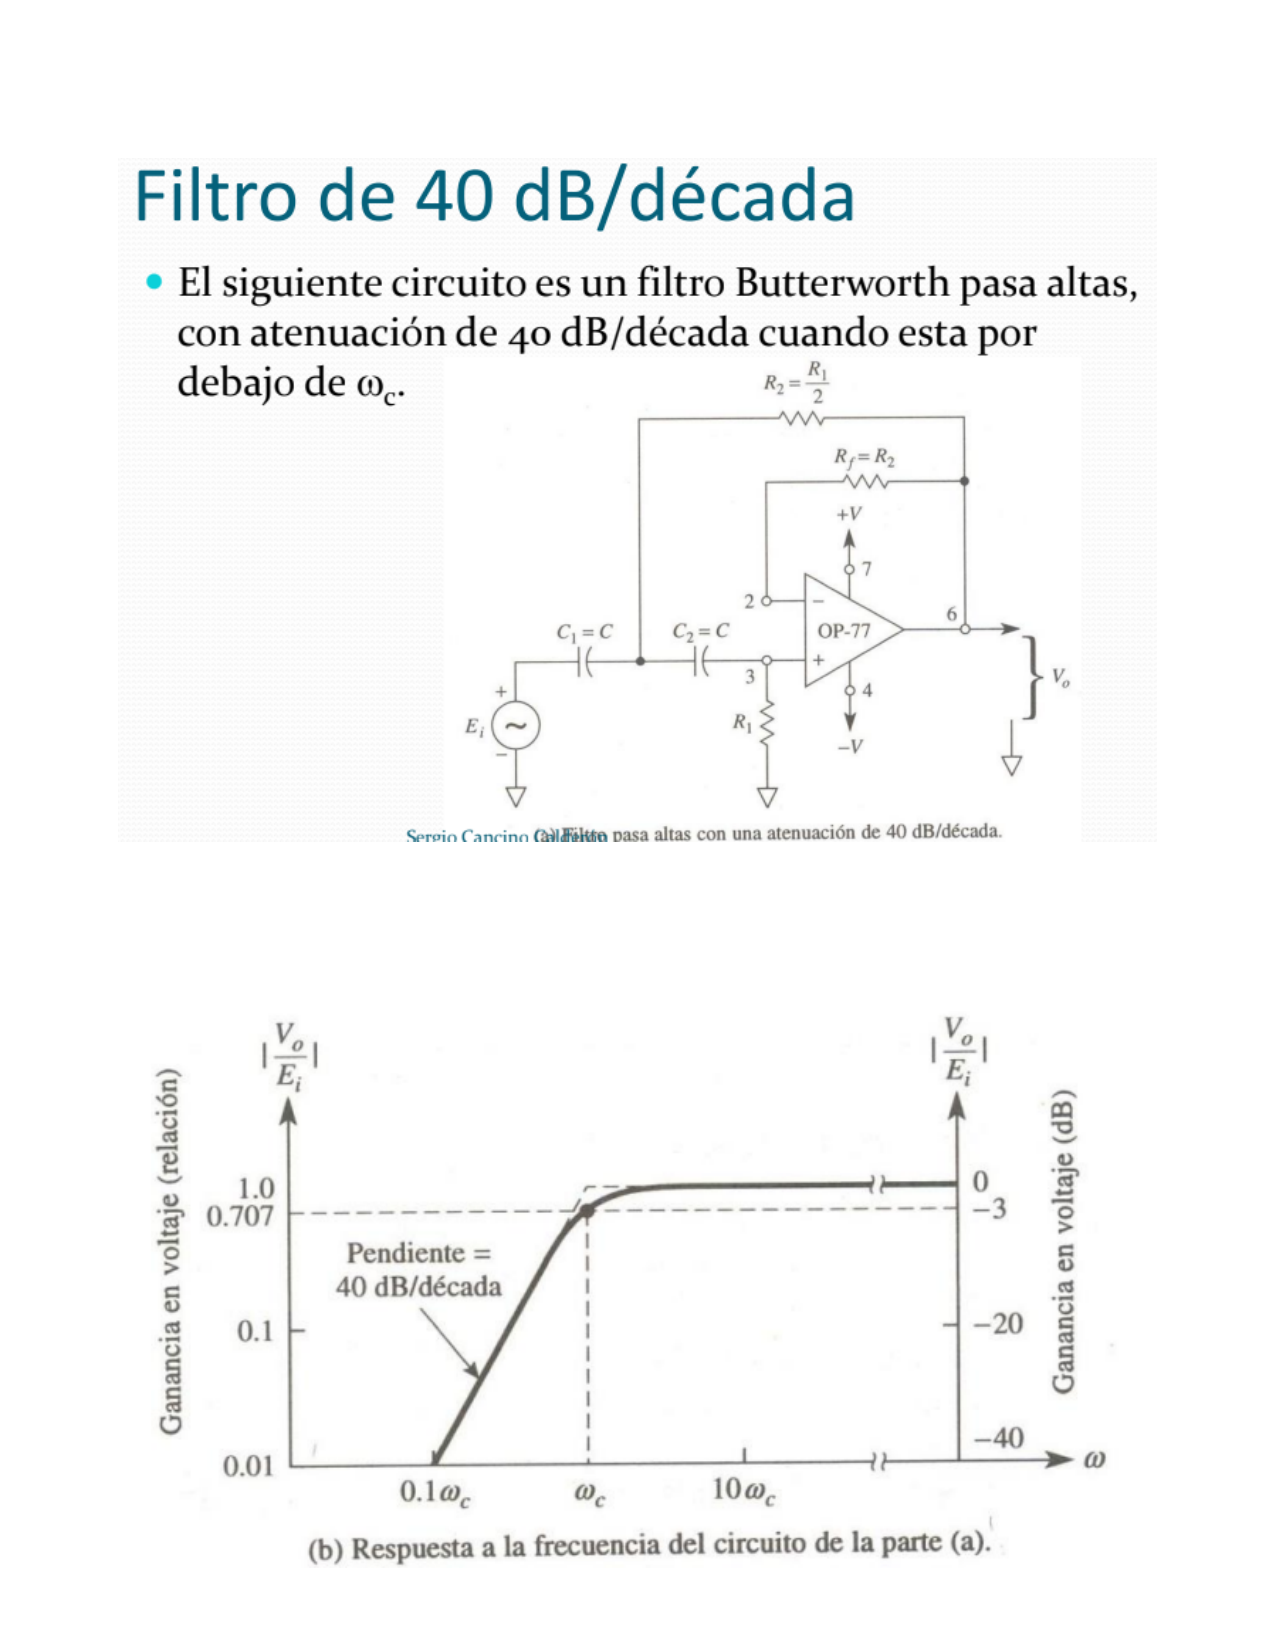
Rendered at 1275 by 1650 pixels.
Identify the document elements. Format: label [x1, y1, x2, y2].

picture [118, 158, 1157, 842]
picture [150, 1011, 1120, 1568]
